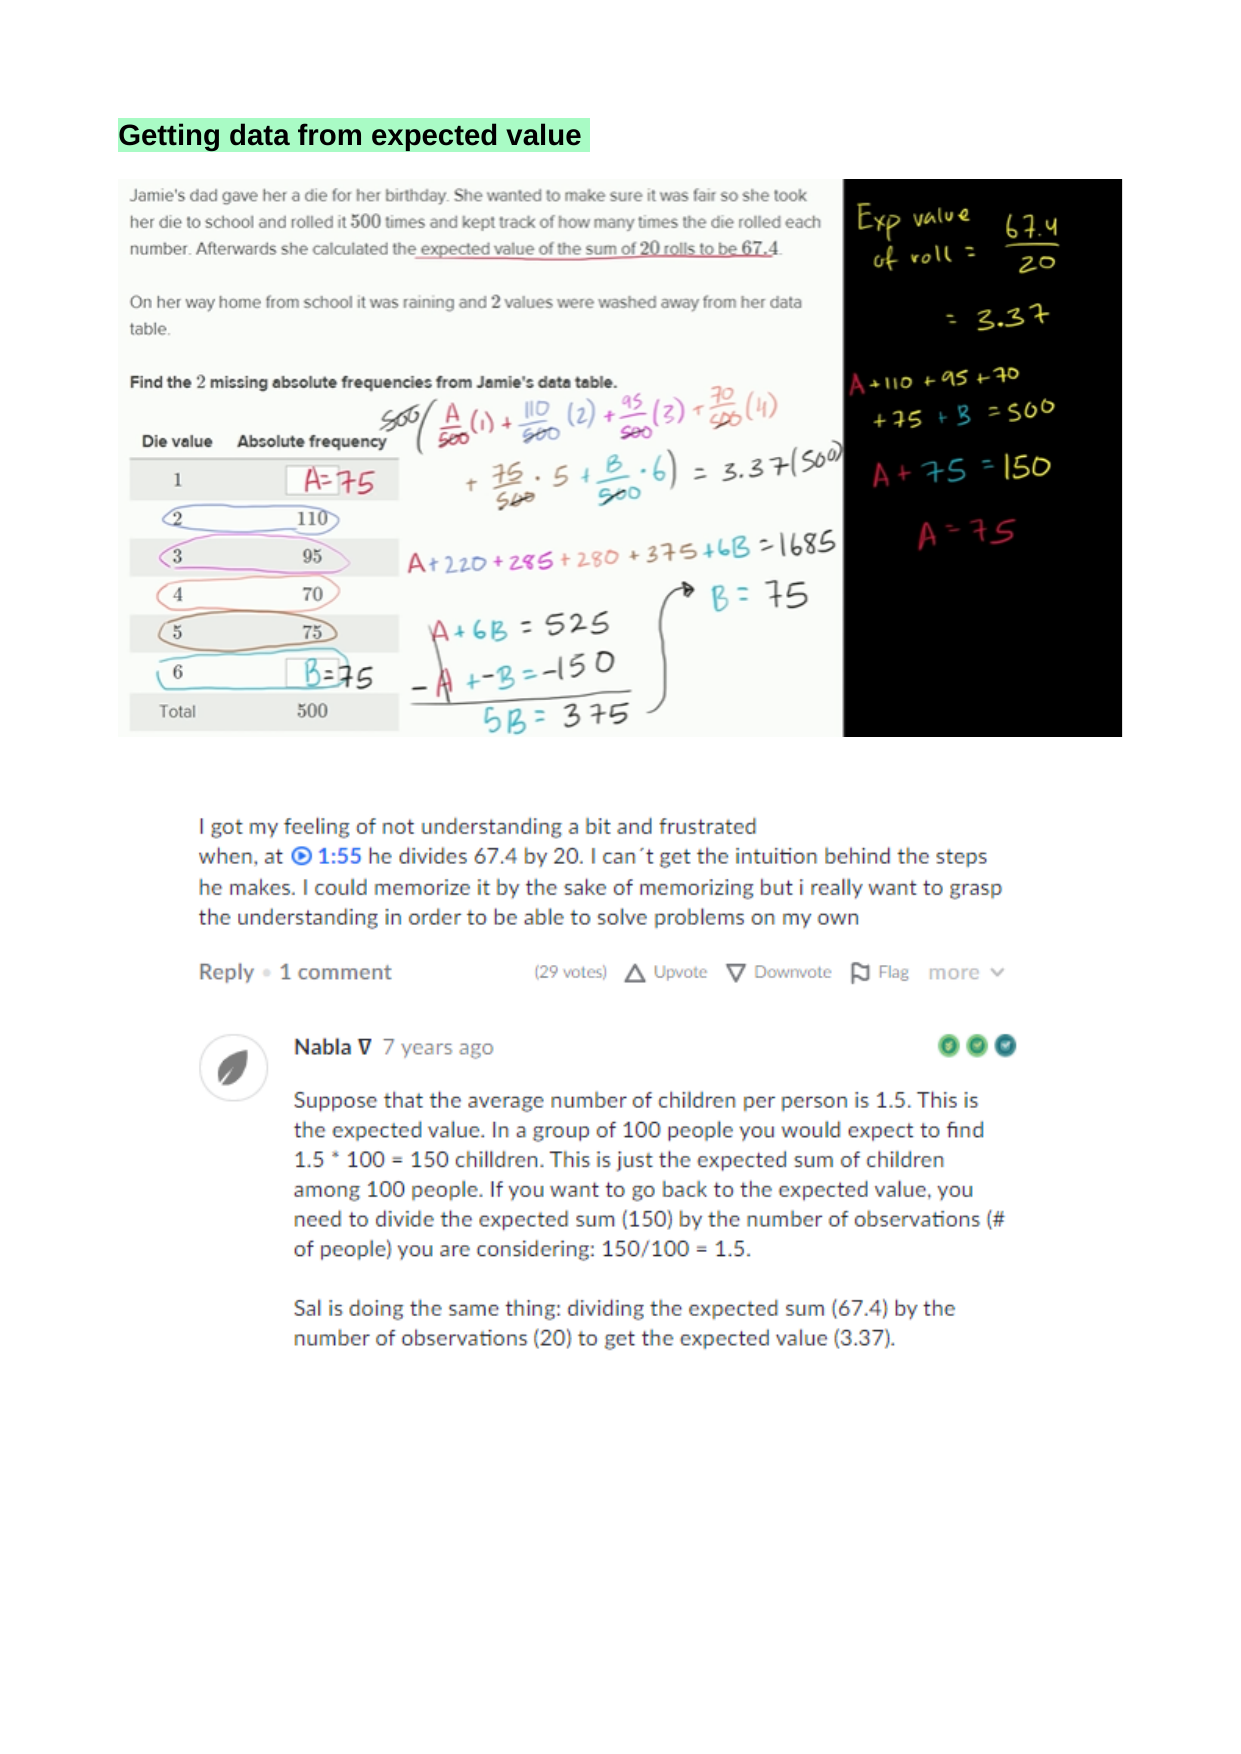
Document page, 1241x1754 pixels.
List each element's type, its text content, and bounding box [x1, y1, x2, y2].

picture [118, 179, 1123, 737]
picture [187, 806, 1053, 1352]
subtitle Getting data from expected value [590, 118, 1122, 152]
